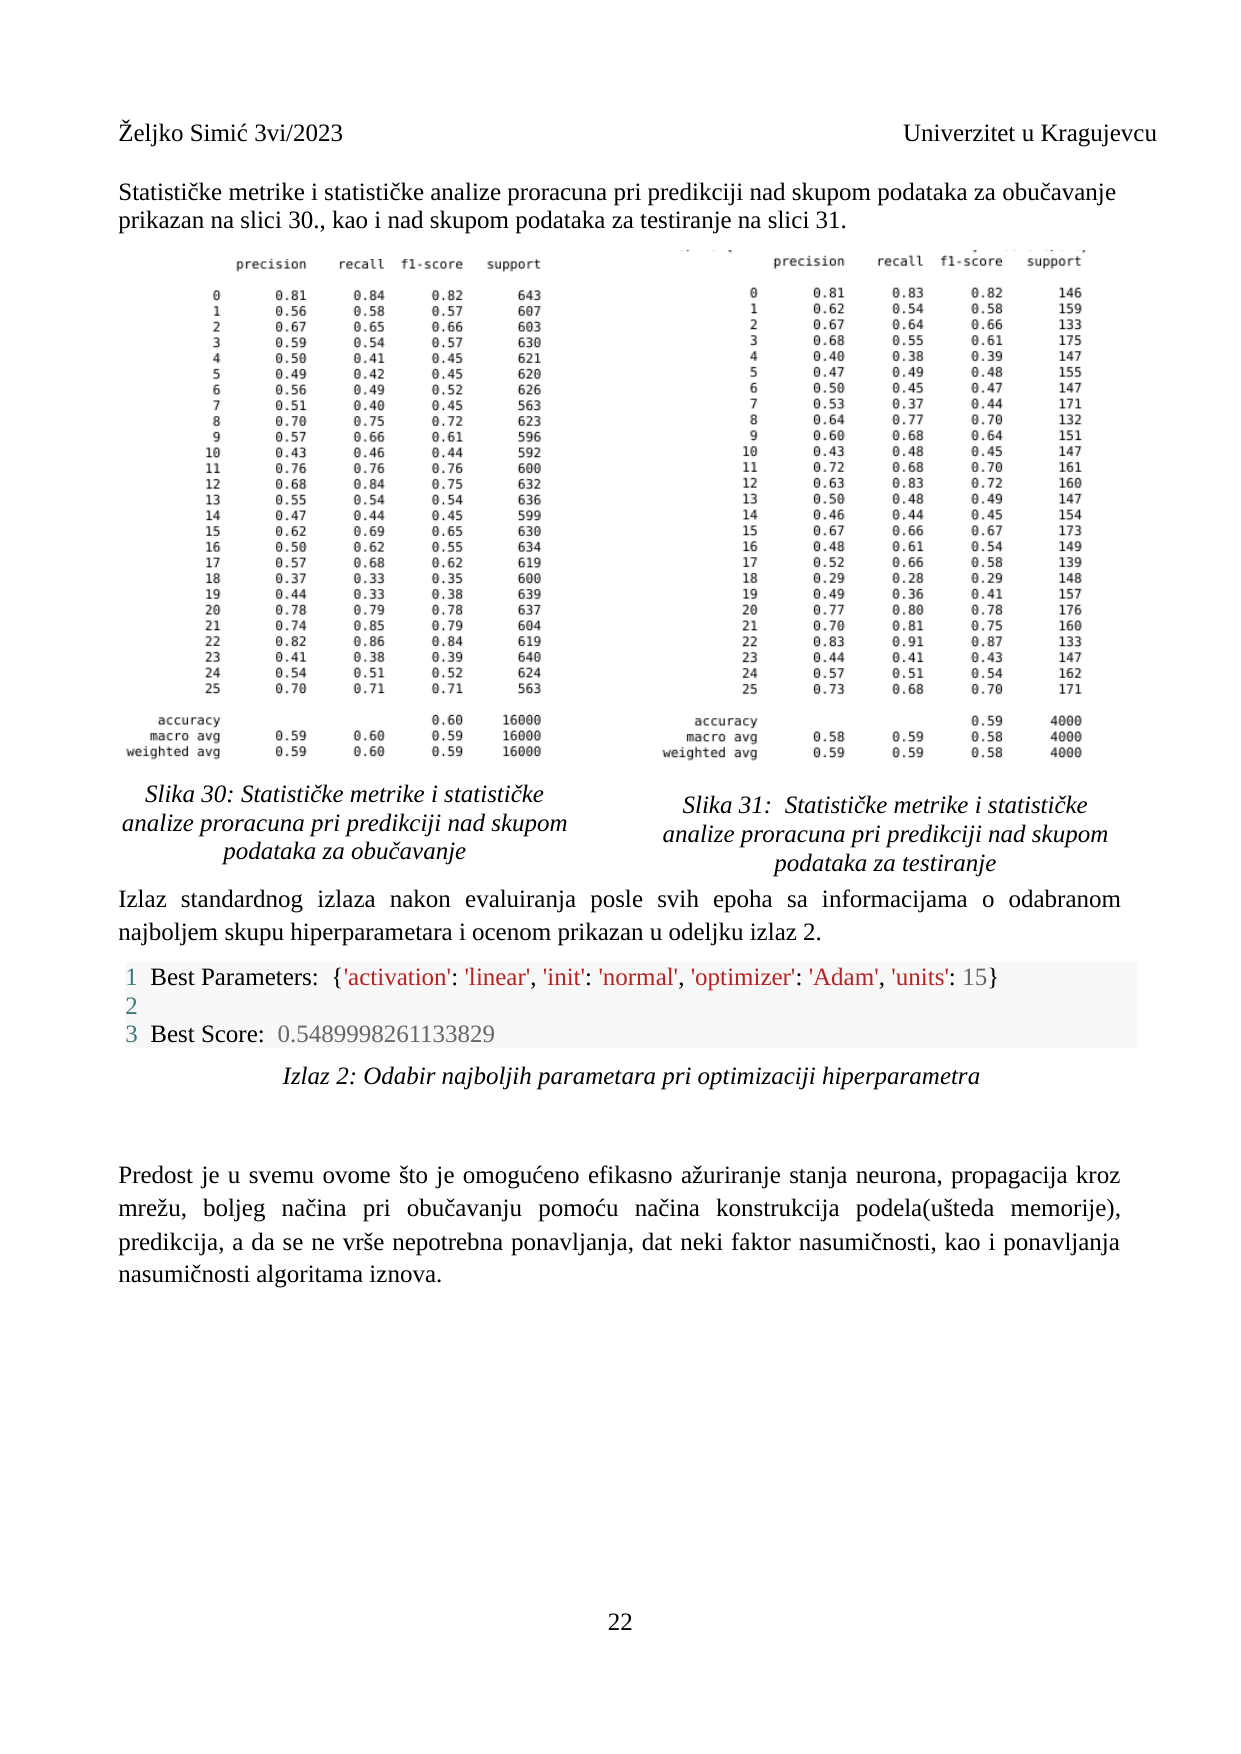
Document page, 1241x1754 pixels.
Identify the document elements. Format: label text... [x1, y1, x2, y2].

picture [659, 250, 1112, 778]
text Statističke metrike i statističke analize proracuna pri predikciji nad skupom podataka za obučavanje prikazan na slici 30., kao i nad skupom podataka za testiranje na slici 31. [118, 177, 1122, 234]
text Slika 30: Statističke metrike i statističke analize proracuna pri predikciji nad skupom podataka za obučavanje [118, 767, 571, 865]
text Predost je u svemu ovome što je omogućeno efikasno ažuriranje stanja neurona, propagacija kroz mrežu, boljeg načina pri obučavanju pomoću načina konstrukcija podela(ušteda memorije), predikcija, a da se ne vrše nepotrebna ponavljanja, dat neki faktor nasumičnosti, kao i ponavljanja nasumičnosti algoritama iznova. [118, 1161, 1122, 1288]
text Izlaz standardnog izlaza nakon evaluiranja posle svih epoha sa informacijama o odabranom najboljem skupu hiperparametara i ocenom prikazan u odeljku izlaz 2. [118, 884, 1122, 946]
text Slika 31: Statističke metrike i statističke analize proracuna pri predikciji nad skupom podataka za testiranje [659, 778, 1111, 877]
text Izlaz 2: Odabir najboljih parametara pri optimizaciji hiperparametra [125, 1049, 1137, 1090]
picture [118, 259, 571, 767]
